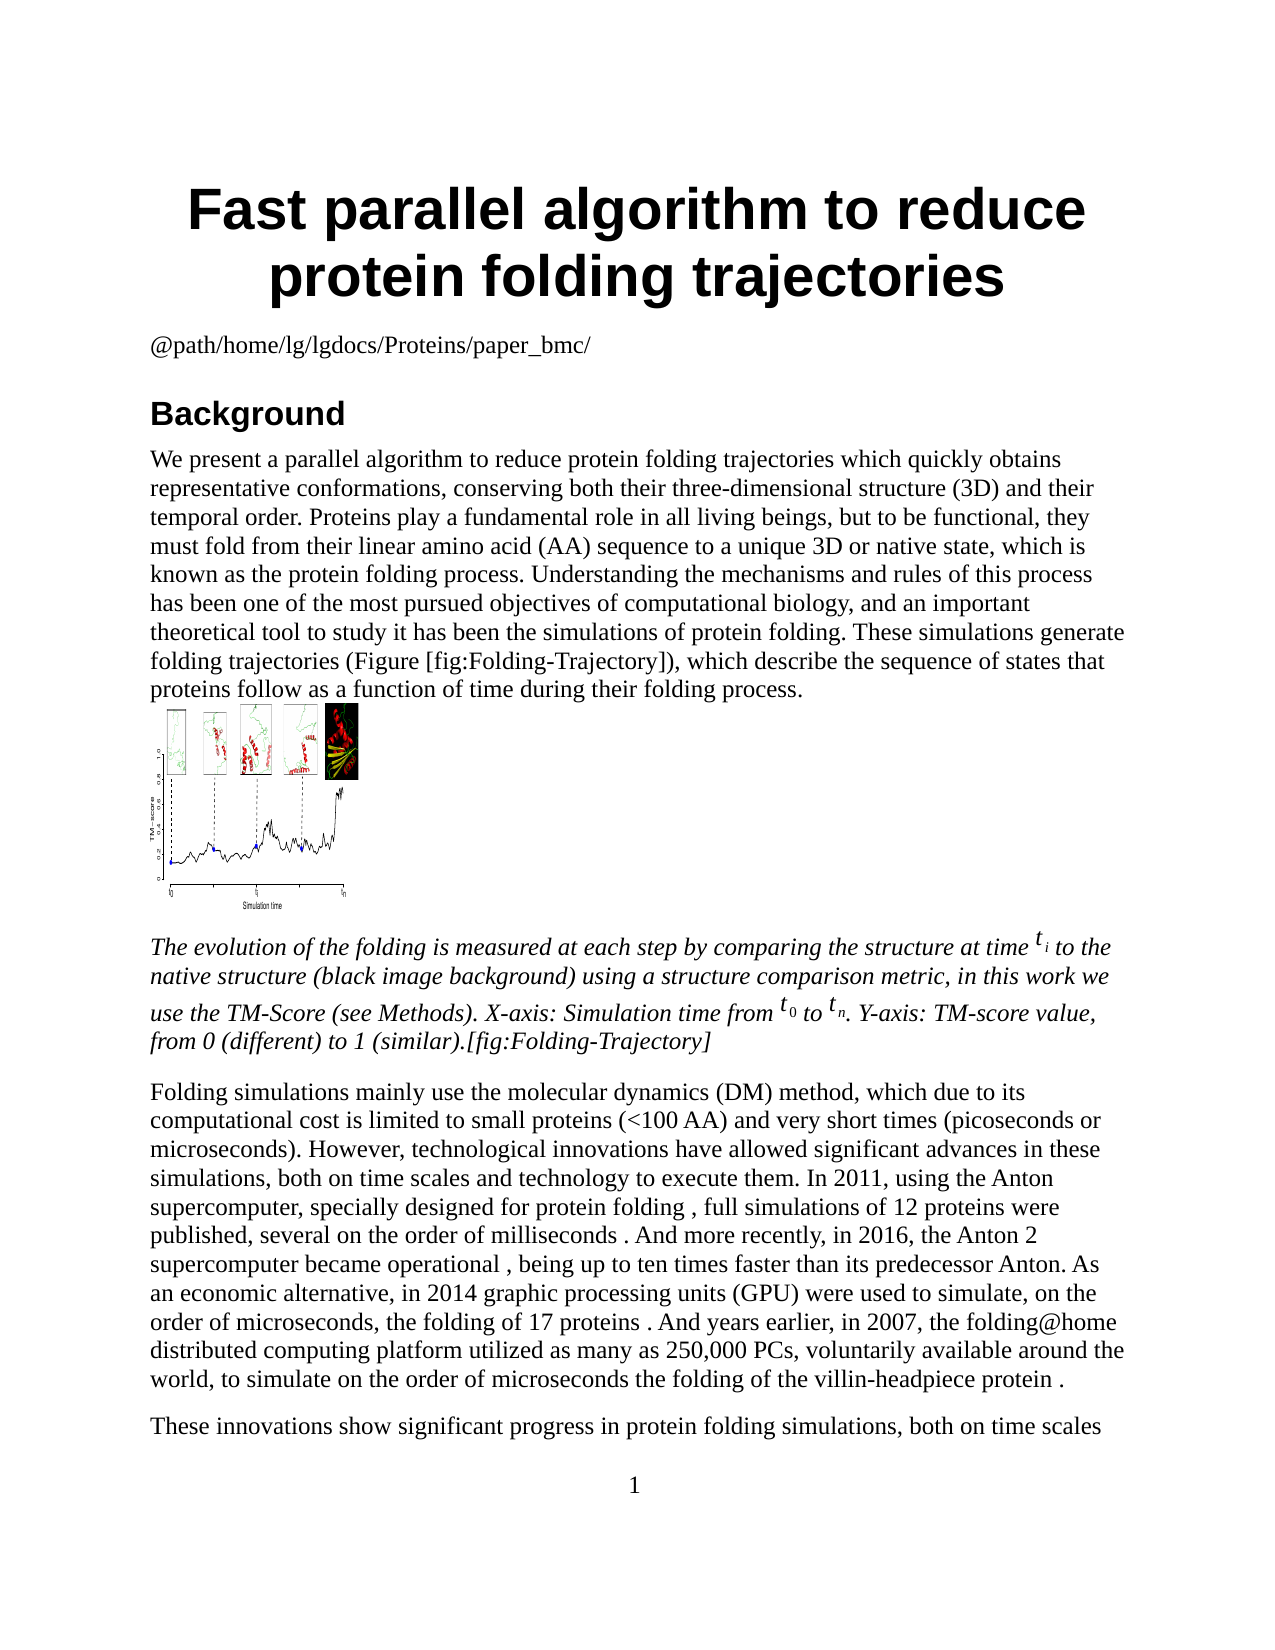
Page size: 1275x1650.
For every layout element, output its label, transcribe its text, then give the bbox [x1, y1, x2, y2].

text Folding simulations mainly use the molecular dynamics (DM) method, which due to its computational cost is limited to small proteins (<100 AA) and very short times (picoseconds or microseconds). However, technological innovations have allowed significant advances in these simulations, both on time scales and technology to execute them. In 2011, using the Anton supercomputer, specially designed for protein folding , full simulations of 12 proteins were published, several on the order of milliseconds . And more recently, in 2016, the Anton 2 supercomputer became operational , being up to ten times faster than its predecessor Anton. As an economic alternative, in 2014 graphic processing units (GPU) were used to simulate, on the order of microseconds, the folding of 17 proteins . And years earlier, in 2007, the folding@home distributed computing platform utilized as many as 250,000 PCs, voluntarily available around the world, to simulate on the order of microseconds the folding of the villin-headpiece protein . [150, 1077, 1125, 1393]
text @path/home/lg/lgdocs/Proteins/paper_bmc/ [150, 331, 1125, 359]
text The evolution of the folding is measured at each step by comparing the structure at time to the native structure (black image background) using a structure comparison metric, in this work we use the TM-Score (see Methods). X-axis: Simulation time from to . Y-axis: TM-score value, from 0 (different) to 1 (similar).[fig:Folding-Trajectory] [150, 924, 1125, 1055]
text We present a parallel algorithm to reduce protein folding trajectories which quickly obtains representative conformations, conserving both their three-dimensional structure (3D) and their temporal order. Proteins play a fundamental role in all living beings, but to be functional, they must fold from their linear amino acid (AA) sequence to a unique 3D or native state, which is known as the protein folding process. Understanding the mechanisms and rules of this process has been one of the most pursued objectives of computational biology, and an important theoretical tool to study it has been the simulations of protein folding. These simulations generate folding trajectories (Figure [fig:Folding-Trajectory]), which describe the sequence of states that proteins follow as a function of time during their folding process. [150, 444, 1125, 703]
title Fast parallel algorithm to reduce protein folding trajectories [150, 175, 1125, 309]
subtitle Background [150, 393, 1125, 432]
text These innovations show significant progress in protein folding simulations, both on time scales [150, 1411, 1125, 1439]
